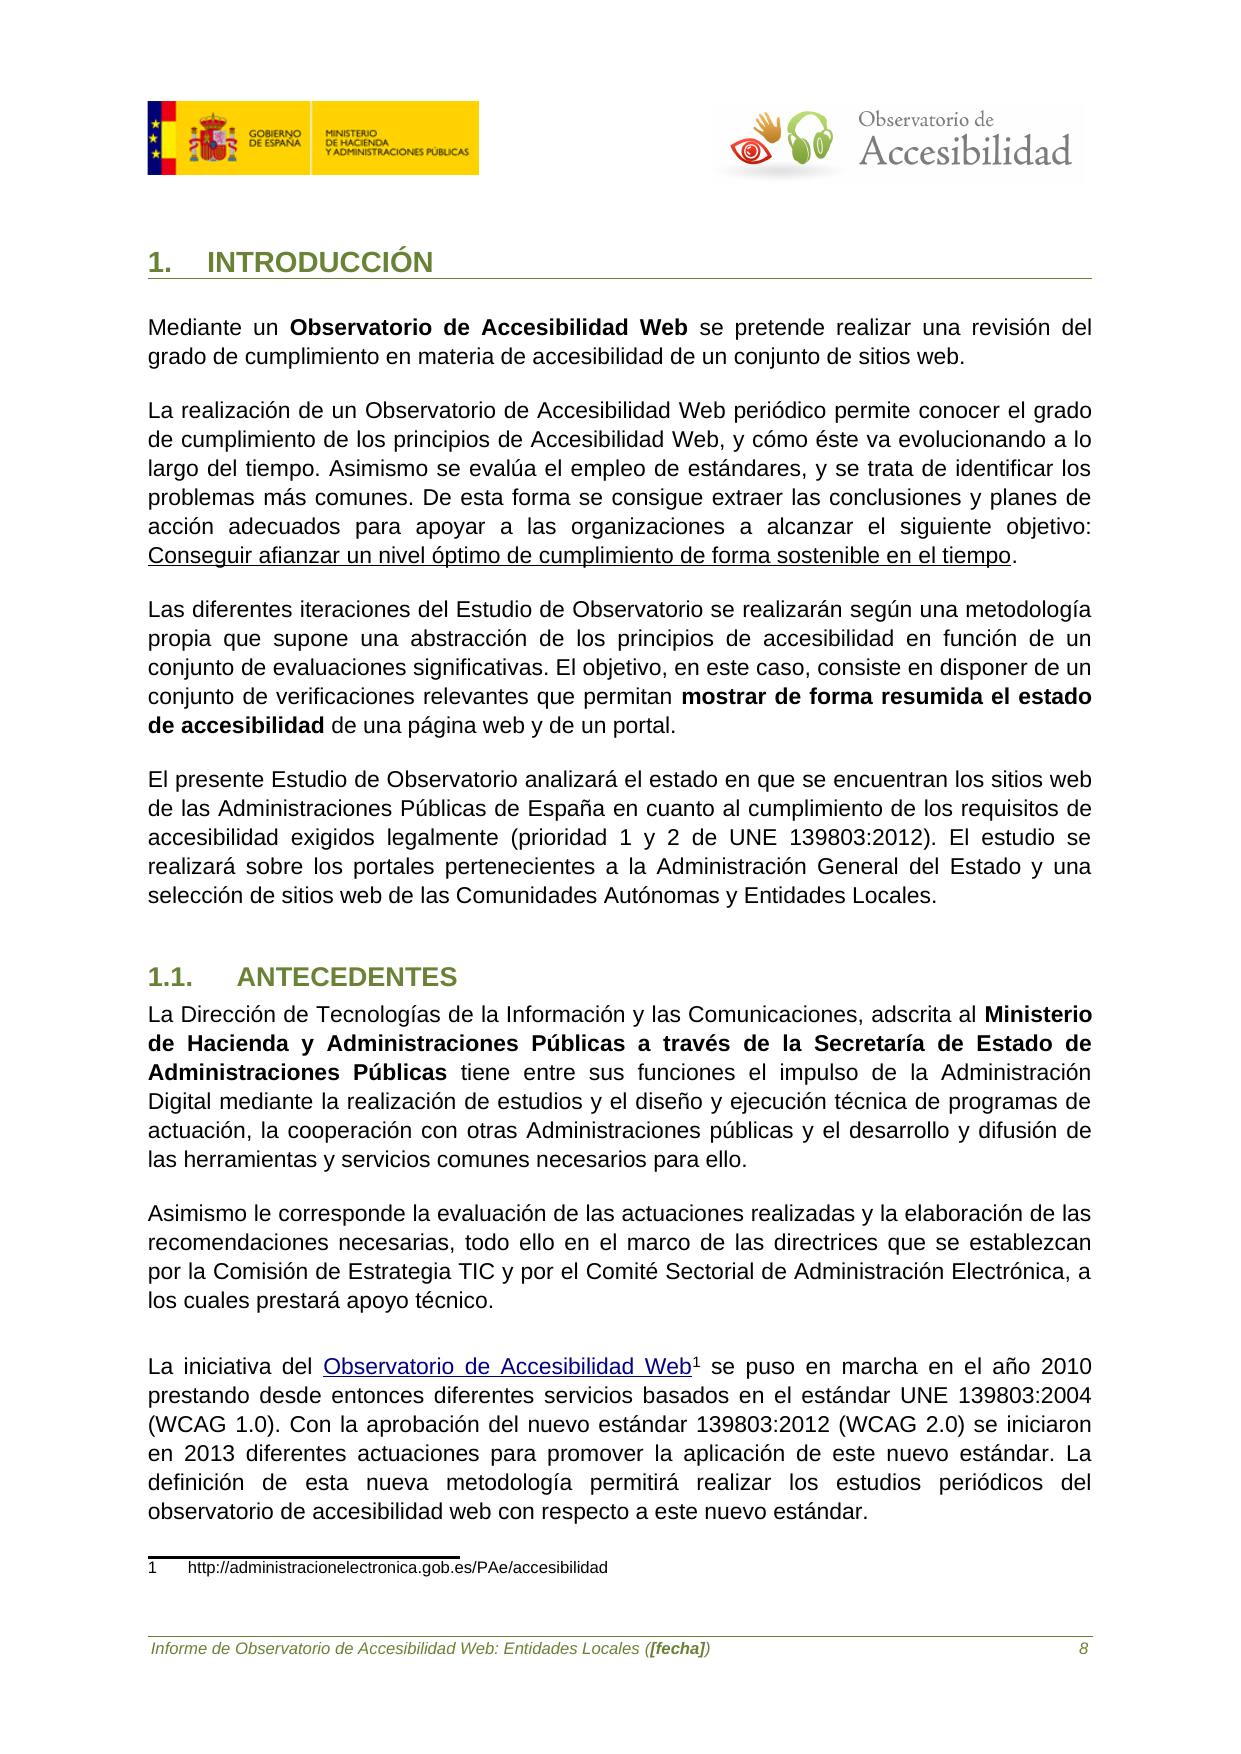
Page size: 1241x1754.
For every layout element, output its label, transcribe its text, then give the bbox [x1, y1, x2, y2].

text Las diferentes iteraciones del Estudio de Observatorio se realizarán según una metodología propia que supone una abstracción de los principios de accesibilidad en función de un conjunto de evaluaciones significativas. El objetivo, en este caso, consiste en disponer de un conjunto de verificaciones relevantes que permitan mostrar de forma resumida el estado de accesibilidad de una página web y de un portal. [148, 596, 1092, 738]
picture [710, 102, 1086, 185]
picture [147, 101, 479, 175]
text Asimismo le corresponde la evaluación de las actuaciones realizadas y la elaboración de las recomendaciones necesarias, todo ello en el marco de las directrices que se establezcan por la Comisión de Estrategia TIC y por el Comité Sectorial de Administración Electrónica, a los cuales prestará apoyo técnico. [148, 1200, 1092, 1313]
text La realización de un Observatorio de Accesibilidad Web periódico permite conocer el grado de cumplimiento de los principios de Accesibilidad Web, y cómo éste va evolucionando a lo largo del tiempo. Asimismo se evalúa el empleo de estándares, y se trata de identificar los problemas más comunes. De esta forma se consigue extraer las conclusiones y planes de acción adecuados para apoyar a las organizaciones a alcanzar el siguiente objetivo: Conseguir afianzar un nivel óptimo de cumplimiento de forma sostenible en el tiempo. [148, 397, 1092, 568]
text La Dirección de Tecnologías de la Información y las Comunicaciones, adscrita al Ministerio de Hacienda y Administraciones Públicas a través de la Secretaría de Estado de Administraciones Públicas tiene entre sus funciones el impulso de la Administración Digital mediante la realización de estudios y el diseño y ejecución técnica de programas de actuación, la cooperación con otras Administraciones públicas y el desarrollo y difusión de las herramientas y servicios comunes necesarios para ello. [148, 1001, 1092, 1172]
text http://administracionelectronica.gob.es/PAe/accesibilidad [148, 1558, 1092, 1577]
text Mediante un Observatorio de Accesibilidad Web se pretende realizar una revisión del grado de cumplimiento en materia de accesibilidad de un conjunto de sitios web. [148, 314, 1092, 369]
subtitle Introducción [148, 245, 1092, 278]
subtitle Antecedentes [148, 961, 1092, 992]
text La iniciativa del Observatorio de Accesibilidad Web se puso en marcha en el año 2010 prestando desde entonces diferentes servicios basados en el estándar UNE 139803:2004 (WCAG 1.0). Con la aprobación del nuevo estándar 139803:2012 (WCAG 2.0) se iniciaron en 2013 diferentes actuaciones para promover la aplicación de este nuevo estándar. La definición de esta nueva metodología permitirá realizar los estudios periódicos del observatorio de accesibilidad web con respecto a este nuevo estándar. [148, 1353, 1092, 1524]
text El presente Estudio de Observatorio analizará el estado en que se encuentran los sitios web de las Administraciones Públicas de España en cuanto al cumplimiento de los requisitos de accesibilidad exigidos legalmente (prioridad 1 y 2 de UNE 139803:2012). El estudio se realizará sobre los portales pertenecientes a la Administración General del Estado y una selección de sitios web de las Comunidades Autónomas y Entidades Locales. [148, 766, 1092, 908]
